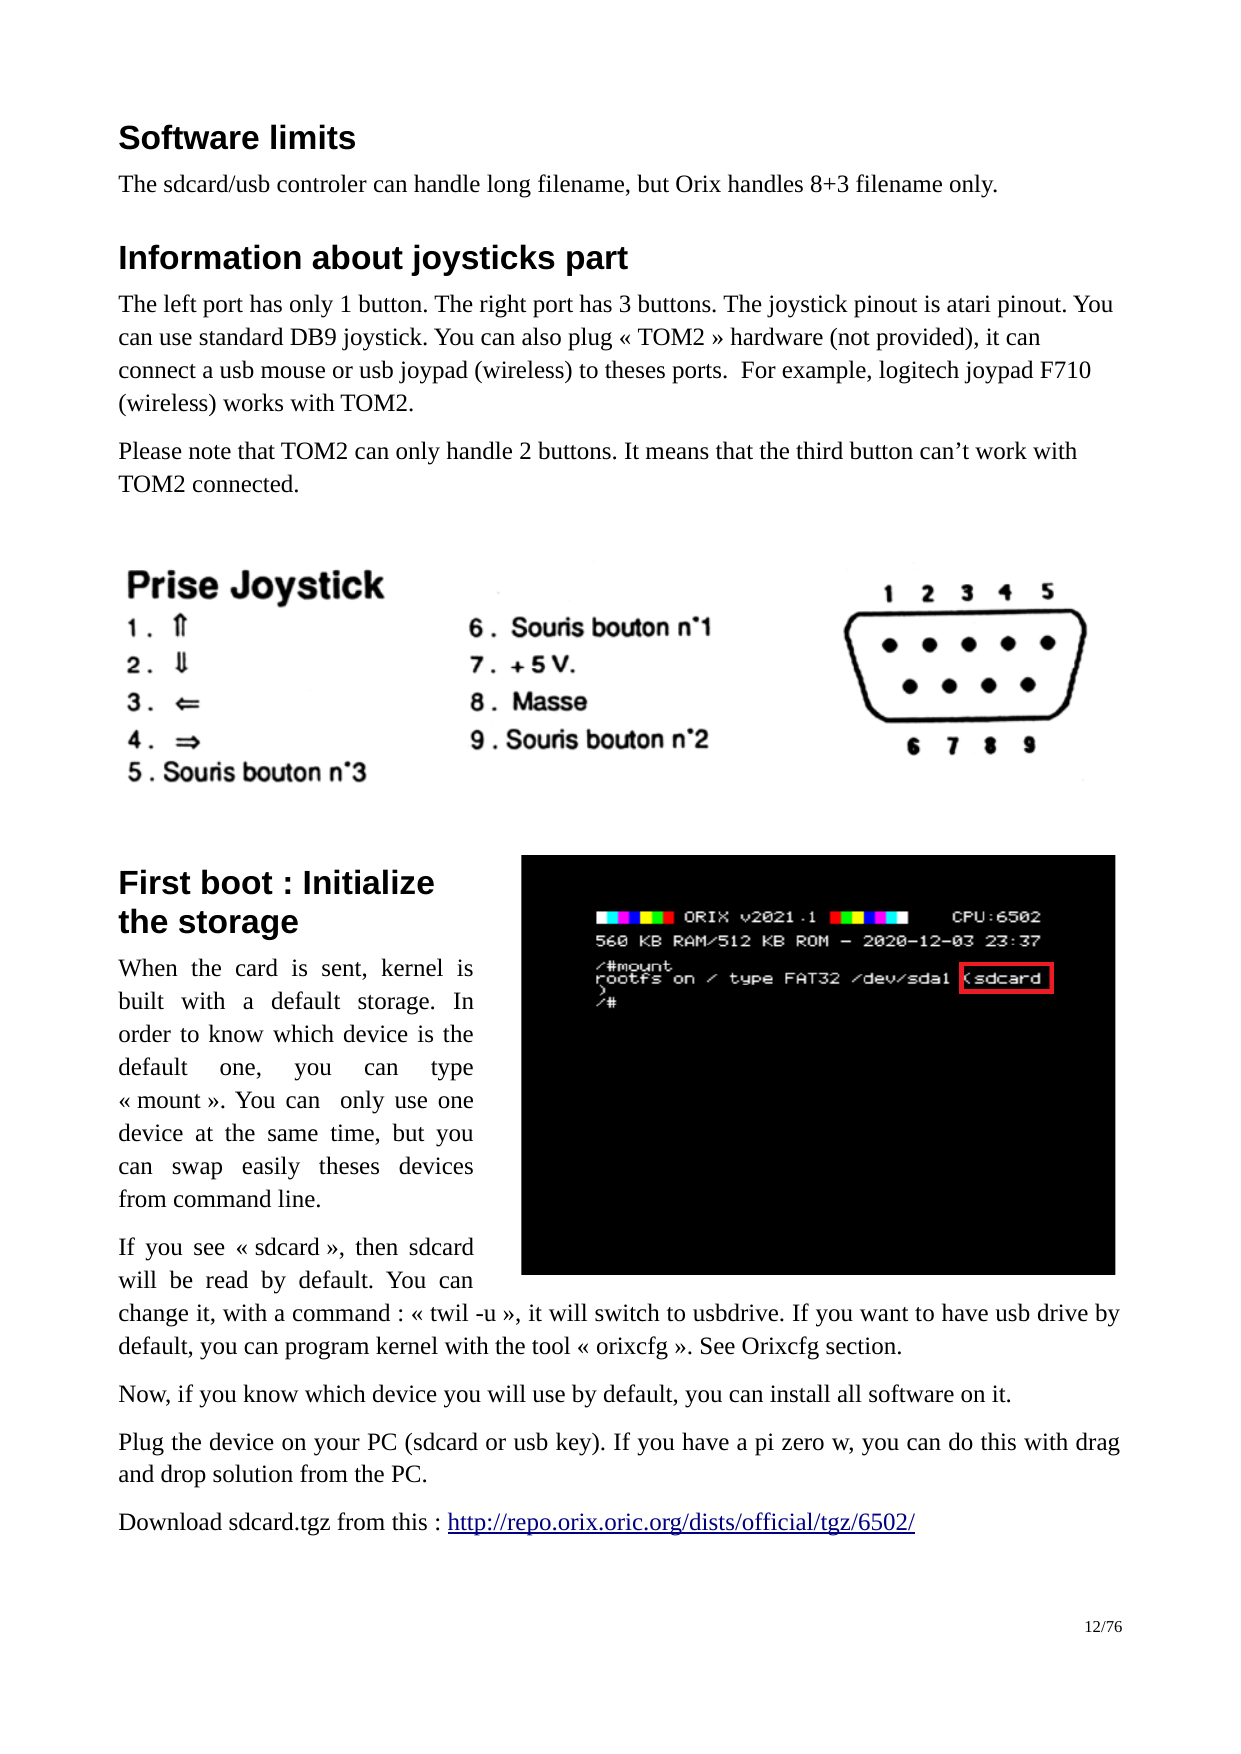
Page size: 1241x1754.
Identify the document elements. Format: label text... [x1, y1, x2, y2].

subtitle First boot : Initialize the storage [118, 837, 1133, 1293]
text The left port has only 1 button. The right port has 3 buttons. The joystick pinout is atari pinout. You can use standard DB9 joystick. You can also plug « TOM2 » hardware (not provided), it can connect a usb mouse or usb joypad (wireless) to theses ports. For example, logitech joypad F710 (wireless) works with TOM2. [118, 289, 1122, 417]
picture [113, 560, 1118, 792]
subtitle Information about joysticks part [118, 238, 1122, 277]
text Download sdcard.tgz from this : http://repo.orix.oric.org/dists/official/tgz/6502/ [118, 1507, 1122, 1536]
text If you see « sdcard », then sdcard will be read by default. You can change it, with a command : « twil -u », it will switch to usbdrive. If you want to have usb drive by default, you can program kernel with the tool « orixcfg ». See Orixcfg section. [118, 1232, 1122, 1360]
text The sdcard/usb controler can handle long filename, but Orix handles 8+3 filename only. [118, 169, 1122, 198]
subtitle Software limits [118, 118, 1122, 157]
text Now, if you know which device you will use by default, you can install all software on it. [118, 1379, 1122, 1407]
picture [521, 855, 1116, 1275]
text Please note that TOM2 can only handle 2 buttons. It means that the third button can’t work with TOM2 connected. [118, 436, 1122, 498]
text Plug the device on your PC (sdcard or usb key). If you have a pi zero w, you can do this with drag and drop solution from the PC. [118, 1427, 1122, 1488]
text When the card is sent, kernel is built with a default storage. In order to know which device is the default one, you can type « mount ». You can only use one device at the same time, but you can swap easily theses devices from command line. [118, 953, 504, 1213]
